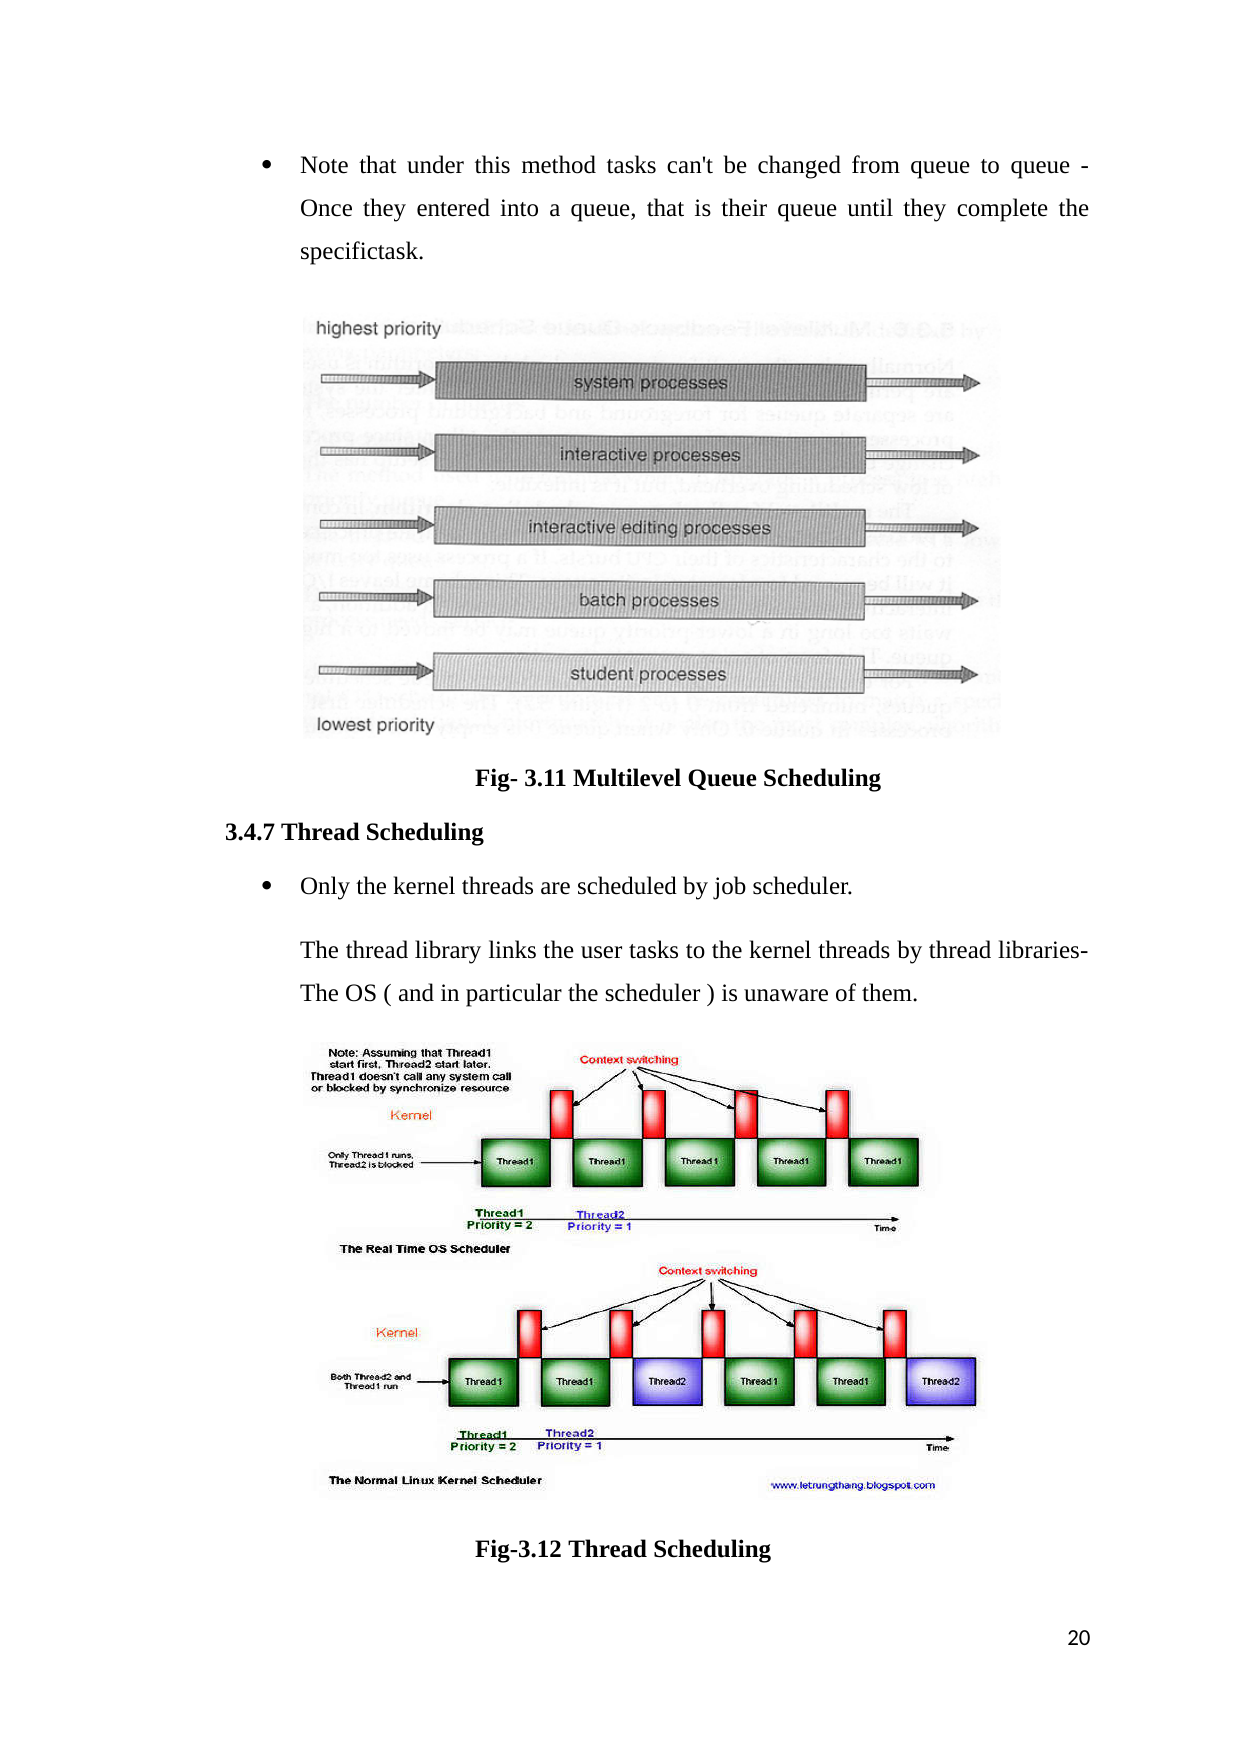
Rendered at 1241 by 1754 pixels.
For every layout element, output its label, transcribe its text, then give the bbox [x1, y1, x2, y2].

list Note that under this method tasks can't be changed from queue to queue - Once they entered into a queue, that is their queue until they complete the specifictask. [262, 150, 1090, 265]
subtitle Fig- 3.11 Multilevel Queue Scheduling [225, 763, 1090, 792]
picture [303, 312, 1025, 739]
picture [303, 1042, 988, 1500]
text 3.4.7 Thread Scheduling [225, 817, 1090, 846]
list Only the kernel threads are scheduled by job scheduler. [262, 871, 1090, 900]
subtitle Fig-3.12 Thread Scheduling [225, 1534, 1090, 1563]
text The thread library links the user tasks to the kernel threads by thread libraries- The OS ( and in particular the scheduler ) is unaware of them. [300, 935, 1090, 1007]
